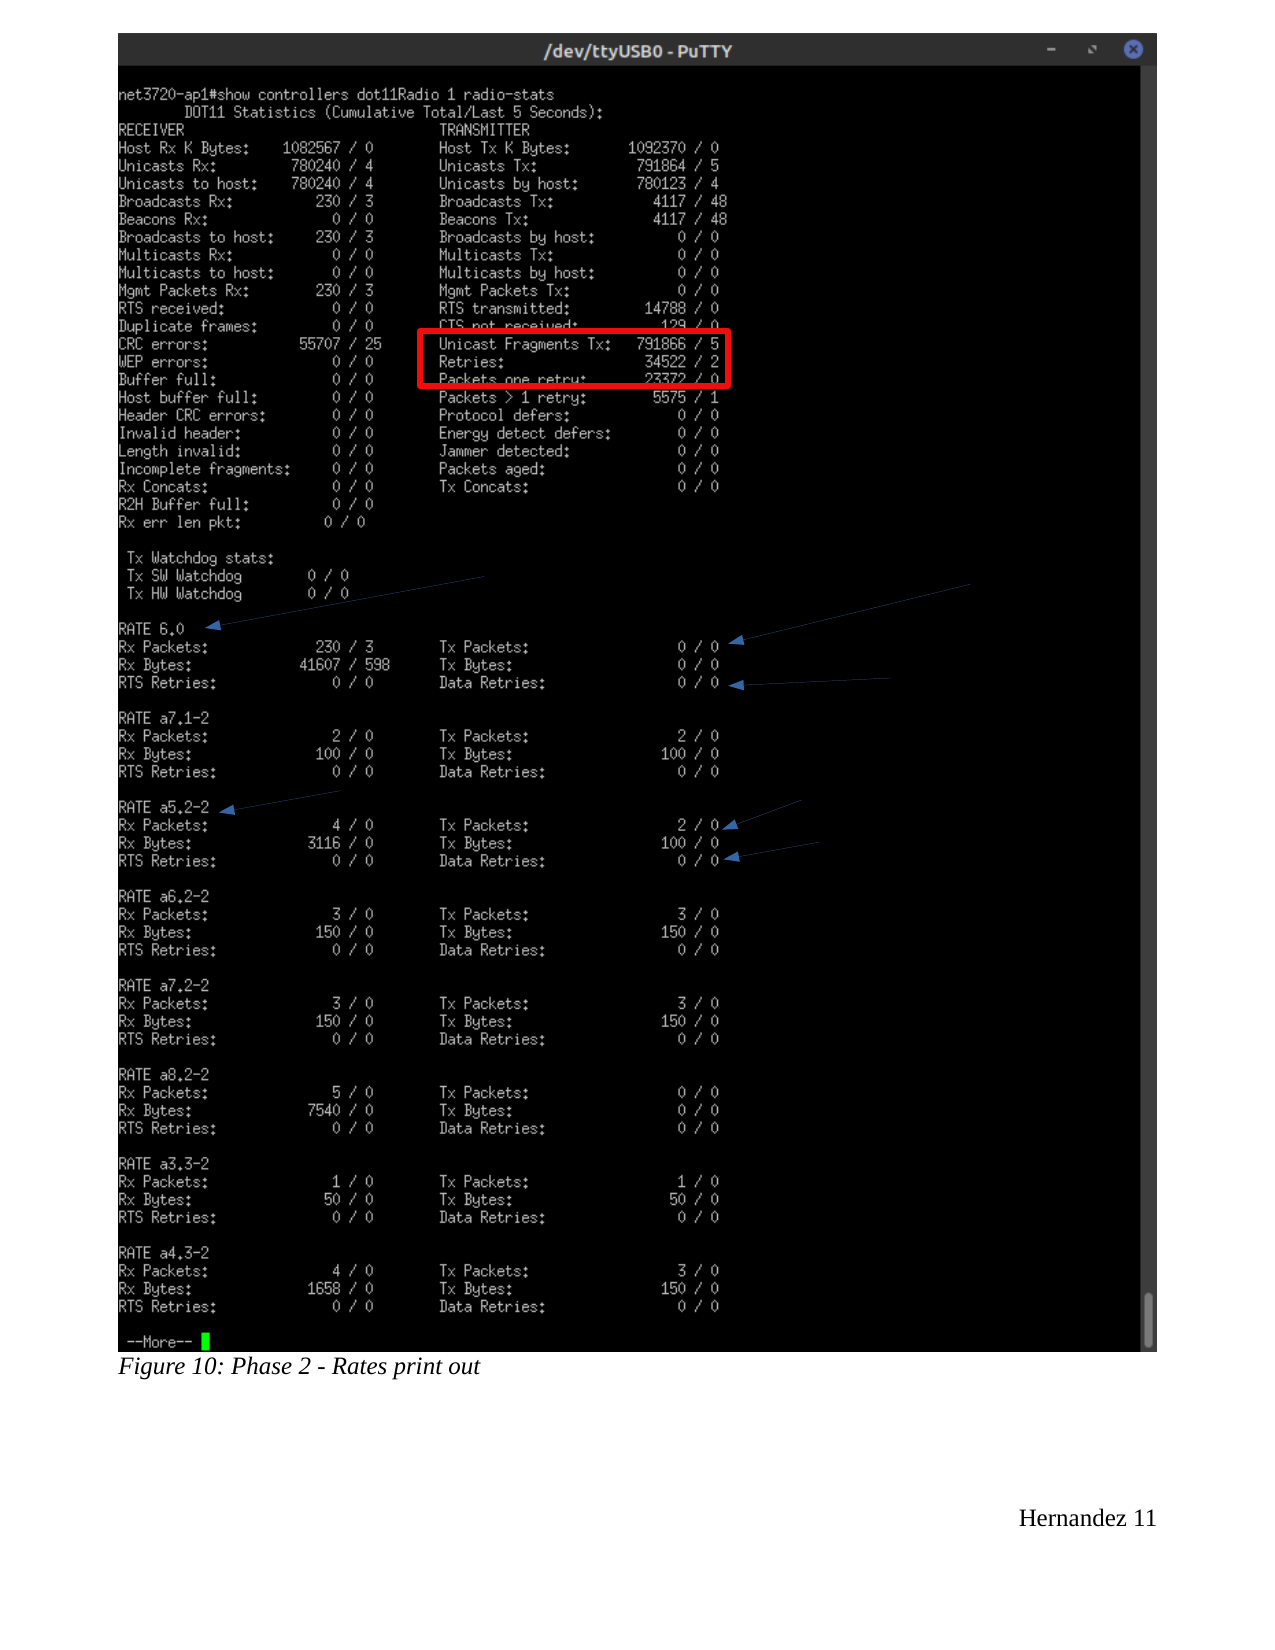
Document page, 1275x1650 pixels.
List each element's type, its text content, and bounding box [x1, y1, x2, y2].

text Figure 10: Phase 2 - Rates print out [118, 1352, 1157, 1380]
picture [118, 33, 1157, 1352]
